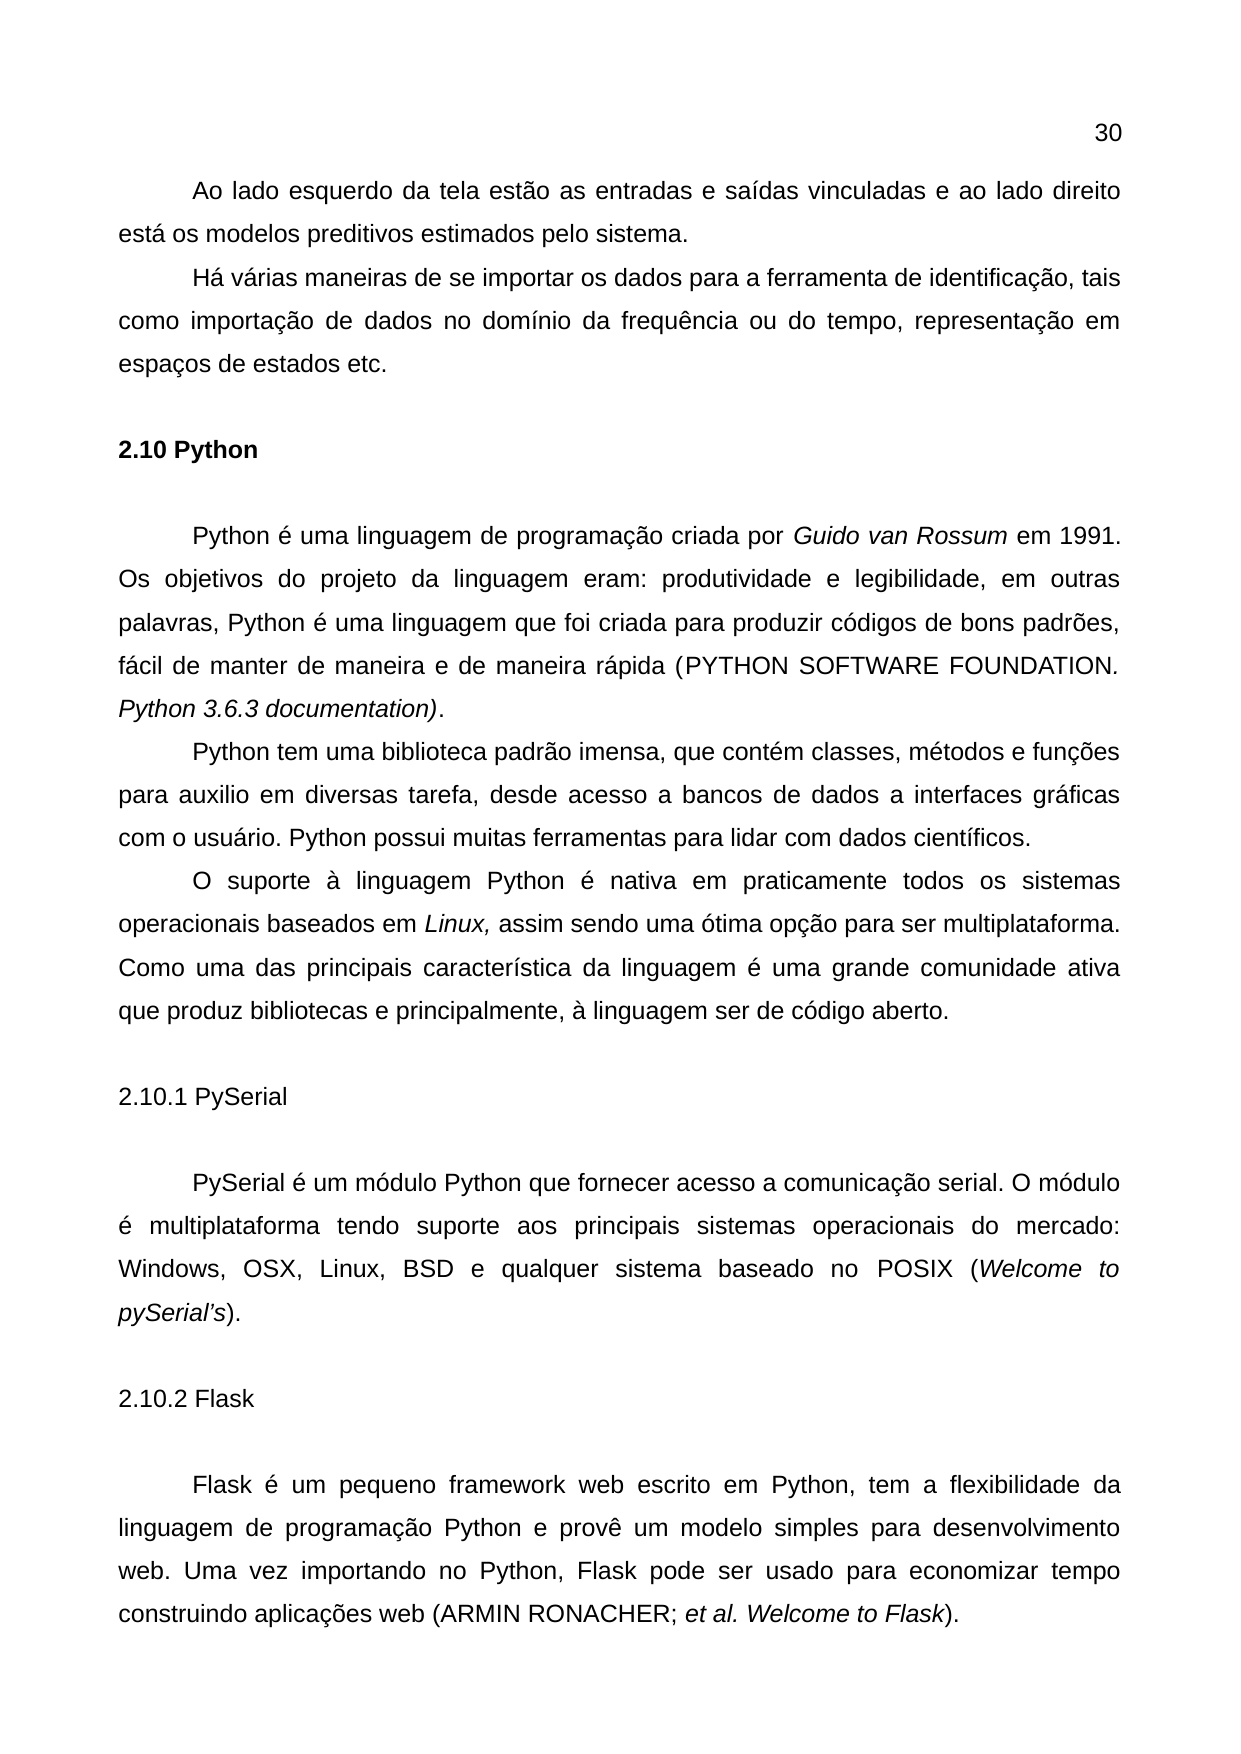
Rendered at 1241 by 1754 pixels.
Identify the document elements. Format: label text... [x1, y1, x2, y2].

subtitle 2.10.2 Flask [118, 1384, 1122, 1413]
text Python é uma linguagem de programação criada por Guido van Rossum em 1991. Os objetivos do projeto da linguagem eram: produtividade e legibilidade, em outras palavras, Python é uma linguagem que foi criada para produzir códigos de bons padrões, fácil de manter de maneira e de maneira rápida (PYTHON SOFTWARE FOUNDATION. Python 3.6.3 documentation). [118, 521, 1122, 723]
text Python tem uma biblioteca padrão imensa, que contém classes, métodos e funções para auxilio em diversas tarefa, desde acesso a bancos de dados a interfaces gráficas com o usuário. Python possui muitas ferramentas para lidar com dados científicos. [118, 737, 1122, 852]
subtitle 2.10 Python [118, 435, 1122, 464]
text PySerial é um módulo Python que fornecer acesso a comunicação serial. O módulo é multiplataforma tendo suporte aos principais sistemas operacionais do mercado: Windows, OSX, Linux, BSD e qualquer sistema baseado no POSIX (Welcome to pySerial’s). [118, 1168, 1122, 1326]
text Ao lado esquerdo da tela estão as entradas e saídas vinculadas e ao lado direito está os modelos preditivos estimados pelo sistema. [118, 176, 1122, 248]
text Há várias maneiras de se importar os dados para a ferramenta de identificação, tais como importação de dados no domínio da frequência ou do tempo, representação em espaços de estados etc. [118, 263, 1122, 378]
text Flask é um pequeno framework web escrito em Python, tem a flexibilidade da linguagem de programação Python e provê um modelo simples para desenvolvimento web. Uma vez importando no Python, Flask pode ser usado para economizar tempo construindo aplicações web (ARMIN RONACHER; et al. Welcome to Flask). [118, 1470, 1122, 1628]
text O suporte à linguagem Python é nativa em praticamente todos os sistemas operacionais baseados em Linux, assim sendo uma ótima opção para ser multiplataforma. Como uma das principais característica da linguagem é uma grande comunidade ativa que produz bibliotecas e principalmente, à linguagem ser de código aberto. [118, 866, 1122, 1024]
subtitle 2.10.1 PySerial [118, 1082, 1122, 1111]
